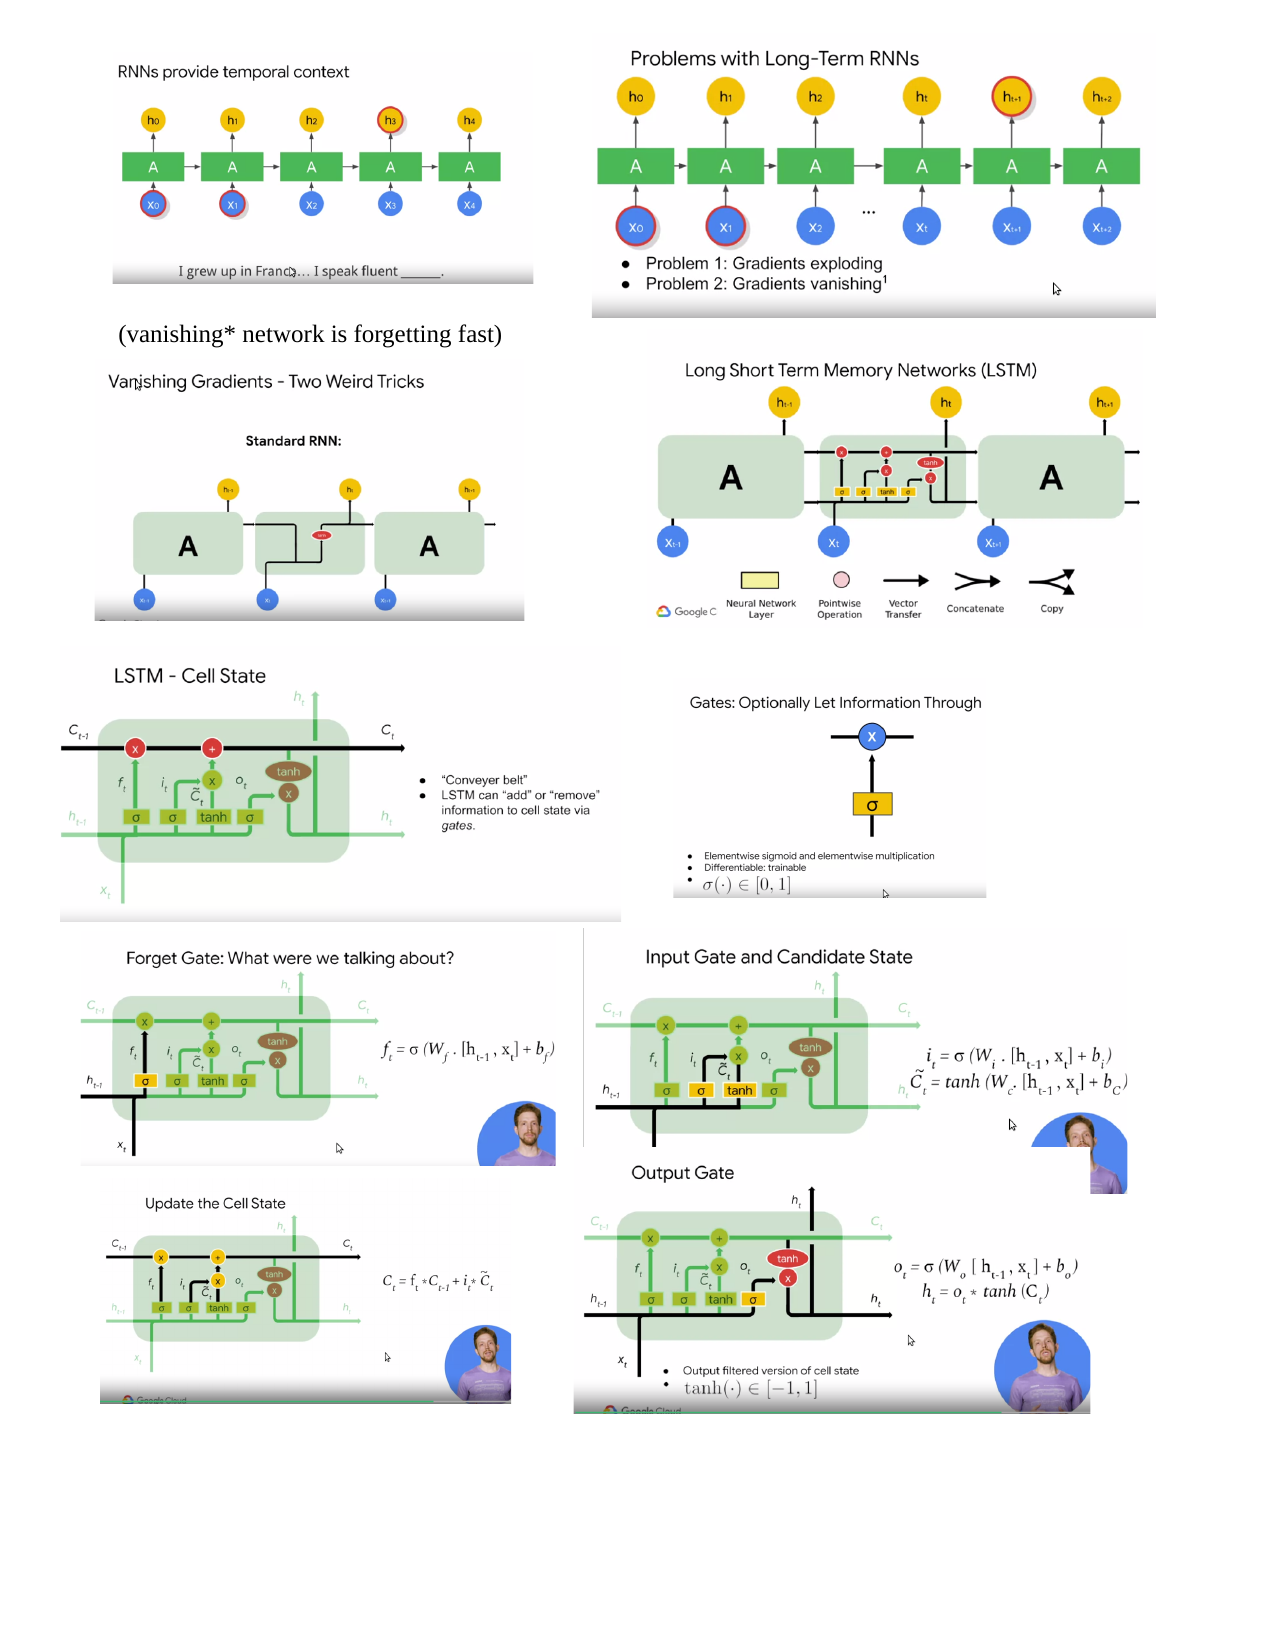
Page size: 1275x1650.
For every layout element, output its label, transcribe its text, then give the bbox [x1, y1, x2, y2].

text (vanishing* network is forgetting fast) [118, 319, 1157, 348]
picture [647, 329, 1144, 628]
picture [112, 52, 534, 284]
picture [60, 646, 622, 922]
picture [80, 931, 556, 1166]
picture [94, 359, 525, 621]
picture [591, 33, 1156, 318]
picture [673, 678, 987, 898]
picture [573, 928, 1128, 1414]
picture [100, 1178, 512, 1404]
